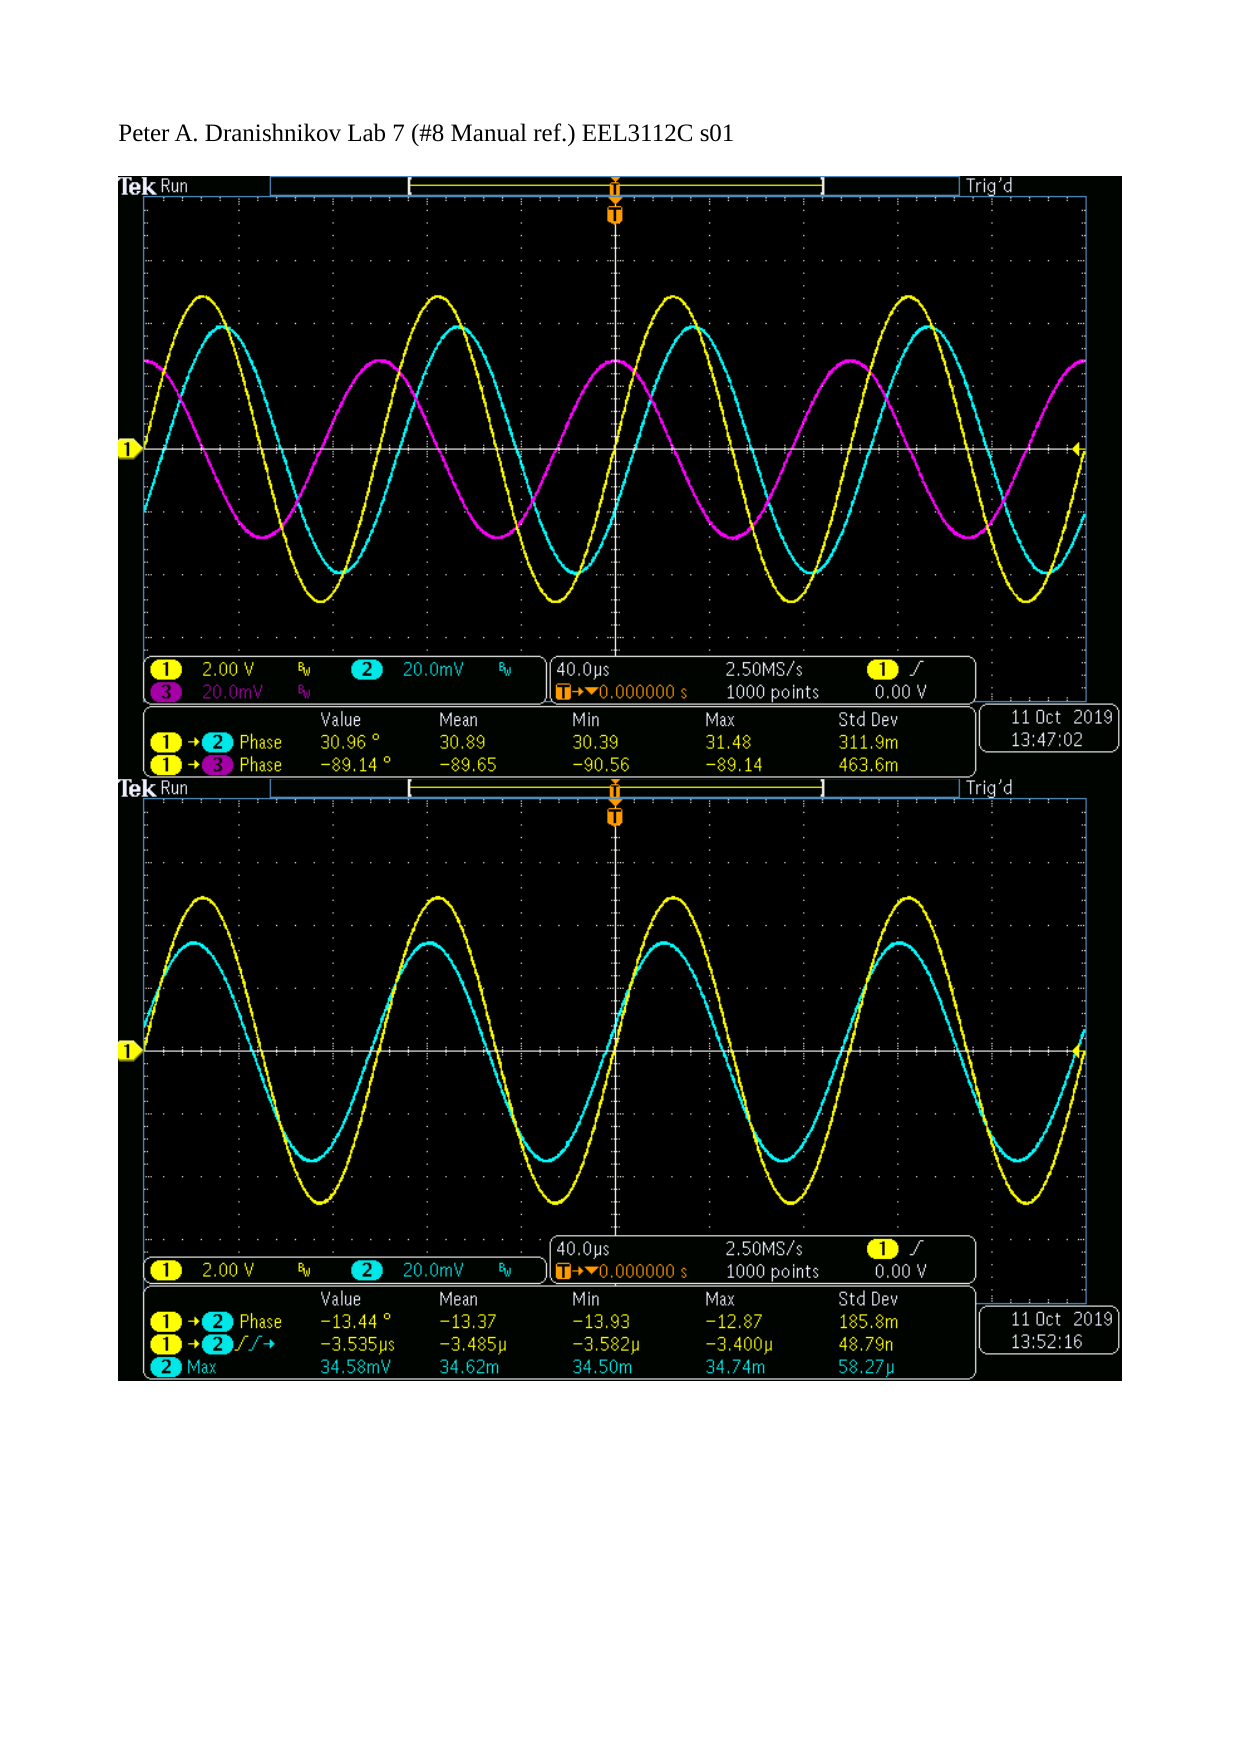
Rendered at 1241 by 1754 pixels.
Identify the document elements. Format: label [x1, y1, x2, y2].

picture [118, 176, 1122, 1381]
